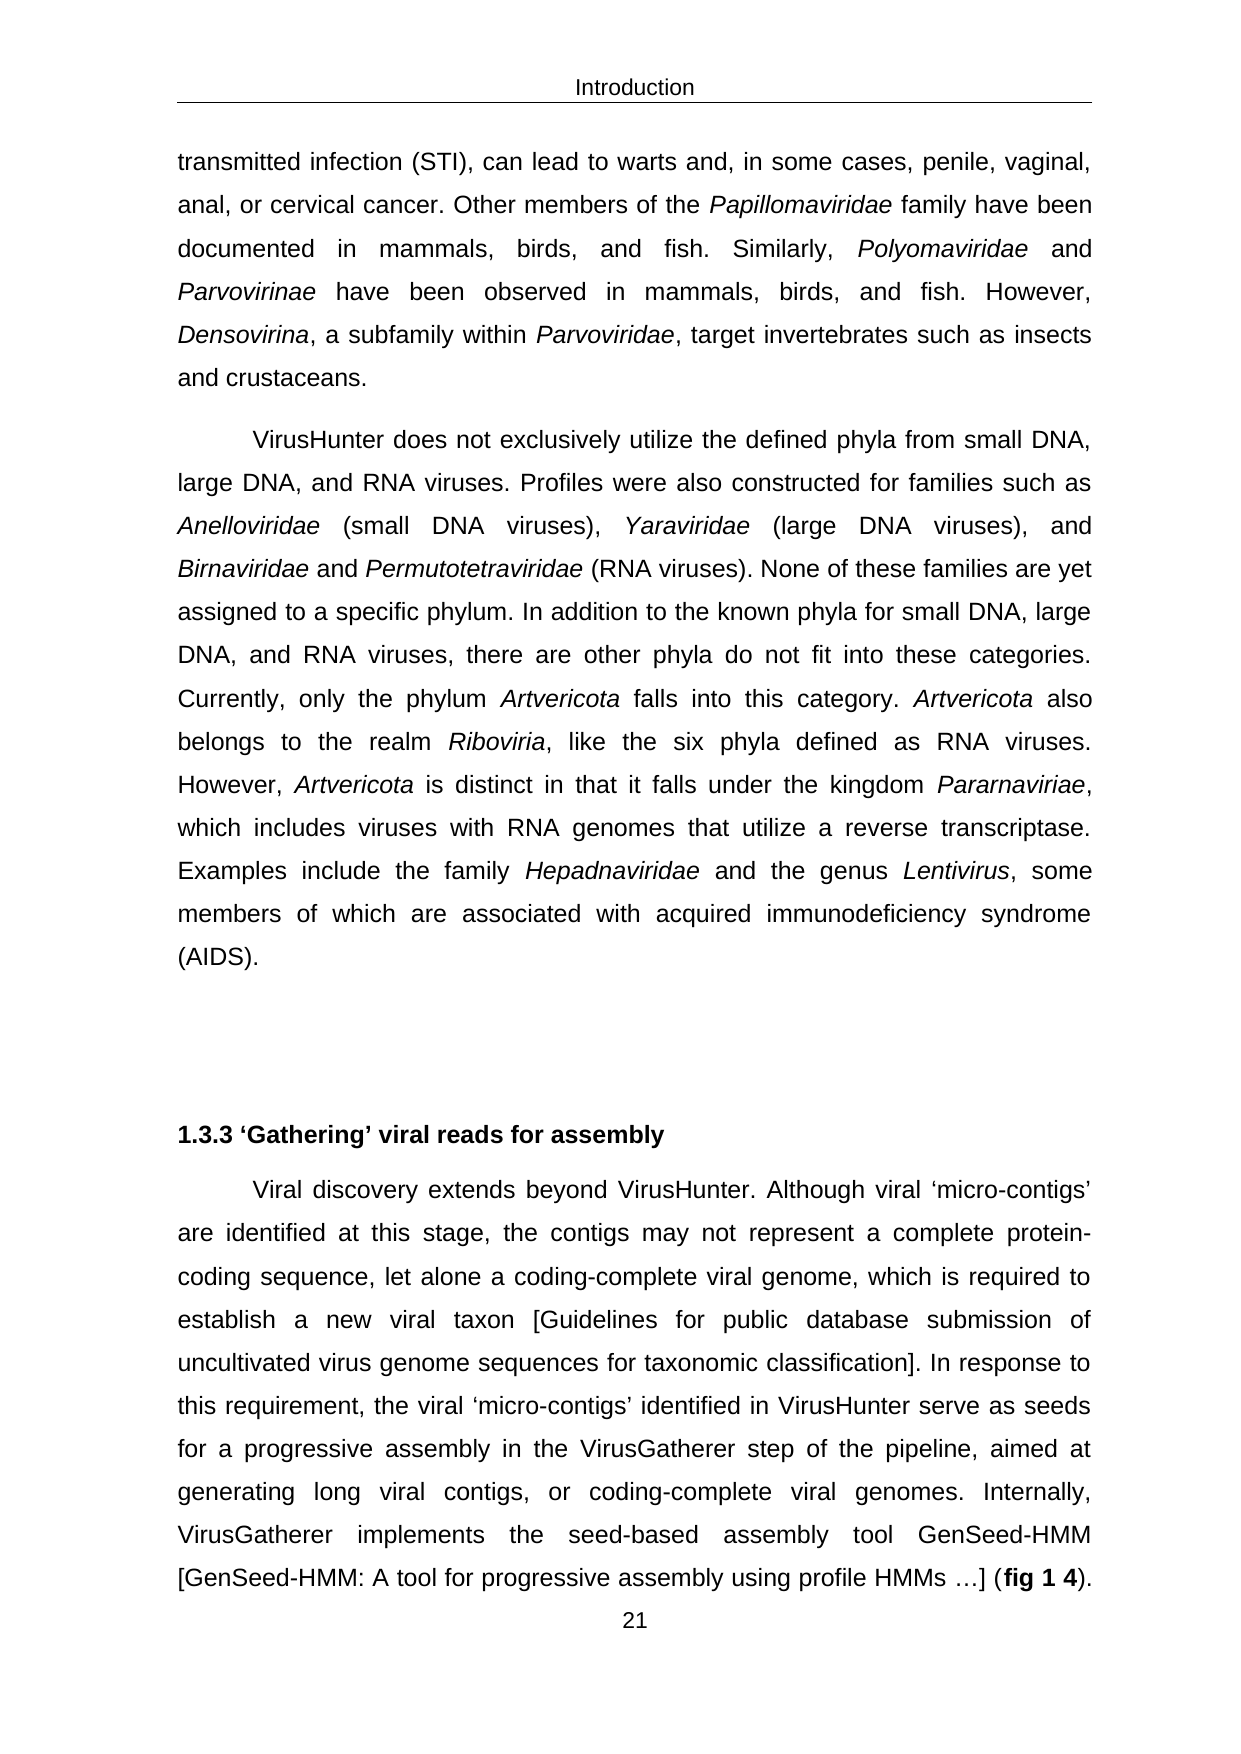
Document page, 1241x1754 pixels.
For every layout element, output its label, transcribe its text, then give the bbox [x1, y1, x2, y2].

text VirusHunter does not exclusively utilize the defined phyla from small DNA, large DNA, and RNA viruses. Profiles were also constructed for families such as Anelloviridae (small DNA viruses), Yaraviridae (large DNA viruses), and Birnaviridae and Permutotetraviridae (RNA viruses). None of these families are yet assigned to a specific phylum. In addition to the known phyla for small DNA, large DNA, and RNA viruses, there are other phyla do not fit into these categories. Currently, only the phylum Artvericota falls into this category. Artvericota also belongs to the realm Riboviria, like the six phyla defined as RNA viruses. However, Artvericota is distinct in that it falls under the kingdom Pararnaviriae, which includes viruses with RNA genomes that utilize a reverse transcriptase. Examples include the family Hepadnaviridae and the genus Lentivirus, some members of which are associated with acquired immunodeficiency syndrome (AIDS). [177, 425, 1092, 971]
subtitle 1.3.3 ‘Gathering’ viral reads for assembly [177, 1120, 1092, 1148]
text transmitted infection (STI), can lead to warts and, in some cases, penile, vaginal, anal, or cervical cancer. Other members of the Papillomaviridae family have been documented in mammals, birds, and fish. Similarly, Polyomaviridae and Parvovirinae have been observed in mammals, birds, and fish. However, Densovirina, a subfamily within Parvoviridae, target invertebrates such as insects and crustaceans. [177, 147, 1092, 392]
text Viral discovery extends beyond VirusHunter. Although viral ‘micro-contigs’ are identified at this stage, the contigs may not represent a complete protein-coding sequence, let alone a coding-complete viral genome, which is required to establish a new viral taxon [Guidelines for public database submission of uncultivated virus genome sequences for taxonomic classification]. In response to this requirement, the viral ‘micro-contigs’ identified in VirusHunter serve as seeds for a progressive assembly in the VirusGatherer step of the pipeline, aimed at generating long viral contigs, or coding-complete viral genomes. Internally, VirusGatherer implements the seed-based assembly tool GenSeed-HMM [GenSeed-HMM: A tool for progressive assembly using profile HMMs …] (fig 1 4). [177, 1175, 1092, 1592]
